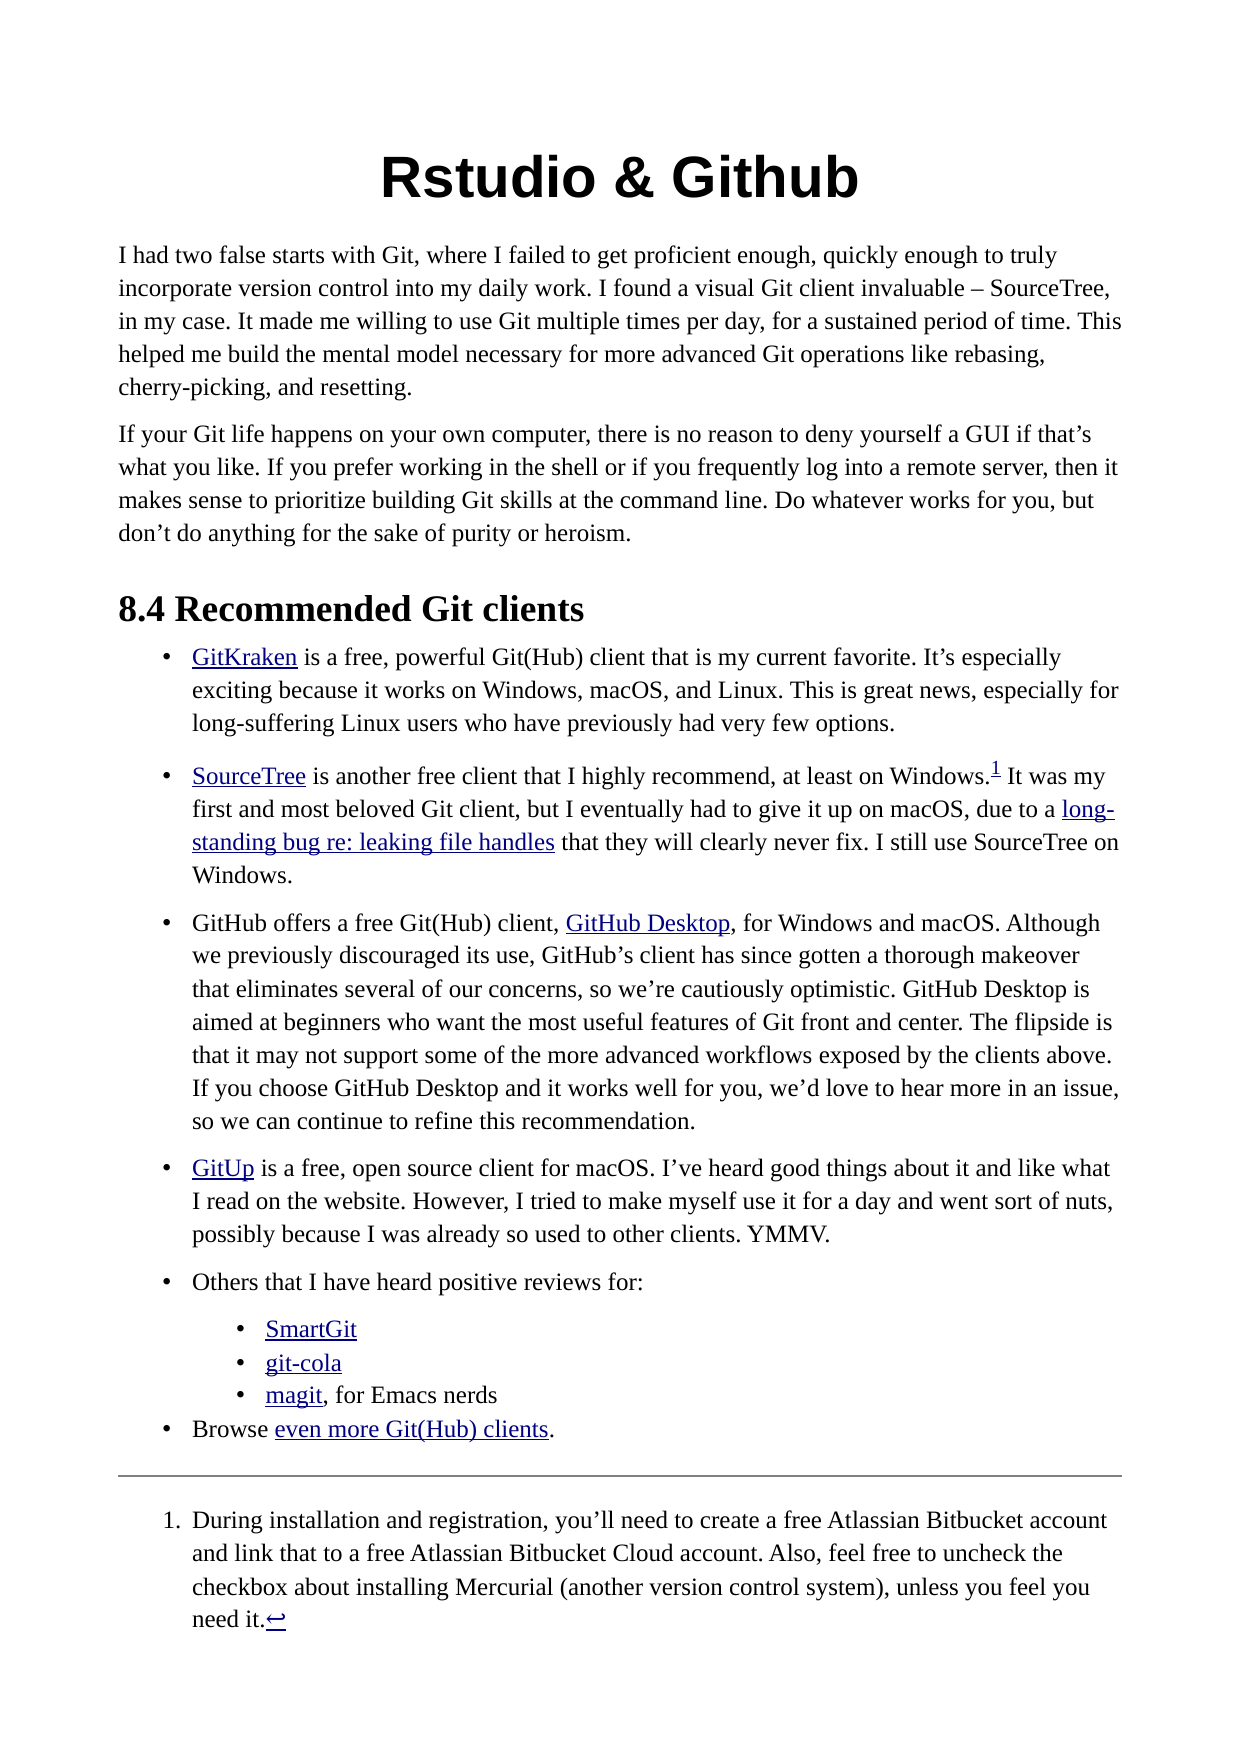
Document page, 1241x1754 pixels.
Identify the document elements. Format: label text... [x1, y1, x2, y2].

subtitle 8.4 Recommended Git clients [118, 587, 1122, 630]
list GitKraken is a free, powerful Git(Hub) client that is my current favorite. It’s especially exciting because it works on Windows, macOS, and Linux. This is great news, especially for long-suffering Linux users who have previously had very few options. [162, 642, 1122, 737]
list During installation and registration, you’ll need to create a free Atlassian Bitbucket account and link that to a free Atlassian Bitbucket Cloud account. Also, feel free to uncheck the checkbox about installing Mercurial (another version control system), unless you feel you need it.↩ [162, 1506, 1122, 1633]
list GitUp is a free, open source client for macOS. I’ve heard good things about it and like what I read on the website. However, I tried to make myself use it for a day and went sort of nuts, possibly because I was already so used to other clients. YMMV. [162, 1153, 1122, 1248]
list git-cola [236, 1348, 1122, 1376]
list GitHub offers a free Git(Hub) client, GitHub Desktop, for Windows and macOS. Although we previously discouraged its use, GitHub’s client has since gotten a thorough makeover that eliminates several of our concerns, so we’re cautiously optimistic. GitHub Desktop is aimed at beginners who want the most useful features of Git front and center. The flipside is that it may not support some of the more advanced workflows exposed by the clients above. If you choose GitHub Desktop and it works well for you, we’d love to hear more in an issue, so we can continue to refine this recommendation. [162, 908, 1122, 1134]
text I had two false starts with Git, where I failed to get proficient enough, quickly enough to truly incorporate version control into my daily work. I found a visual Git client invaluable – SourceTree, in my case. It made me willing to use Git multiple times per day, for a sustained period of time. This helped me build the mental model necessary for more advanced Git operations like rebasing, cherry-picking, and resetting. [118, 240, 1122, 401]
list Others that I have heard positive reviews for: [162, 1267, 1122, 1296]
text If your Git life happens on your own computer, there is no reason to deny yourself a GUI if that’s what you like. If you prefer working in the shell or if you frequently log into a remote server, then it makes sense to prioritize building Git skills at the command line. Do whatever works for you, but don’t do anything for the sake of purity or heroism. [118, 419, 1122, 547]
list magit, for Emacs nerds [236, 1381, 1122, 1409]
list Browse even more Git(Hub) clients. [162, 1414, 1122, 1442]
list SourceTree is another free client that I highly recommend, at least on Windows.1 It was my first and most beloved Git client, but I eventually had to give it up on macOS, due to a long-standing bug re: leaking file handles that they will clearly never fix. I still use SourceTree on Windows. [162, 756, 1122, 889]
list SmartGit [236, 1314, 1122, 1343]
